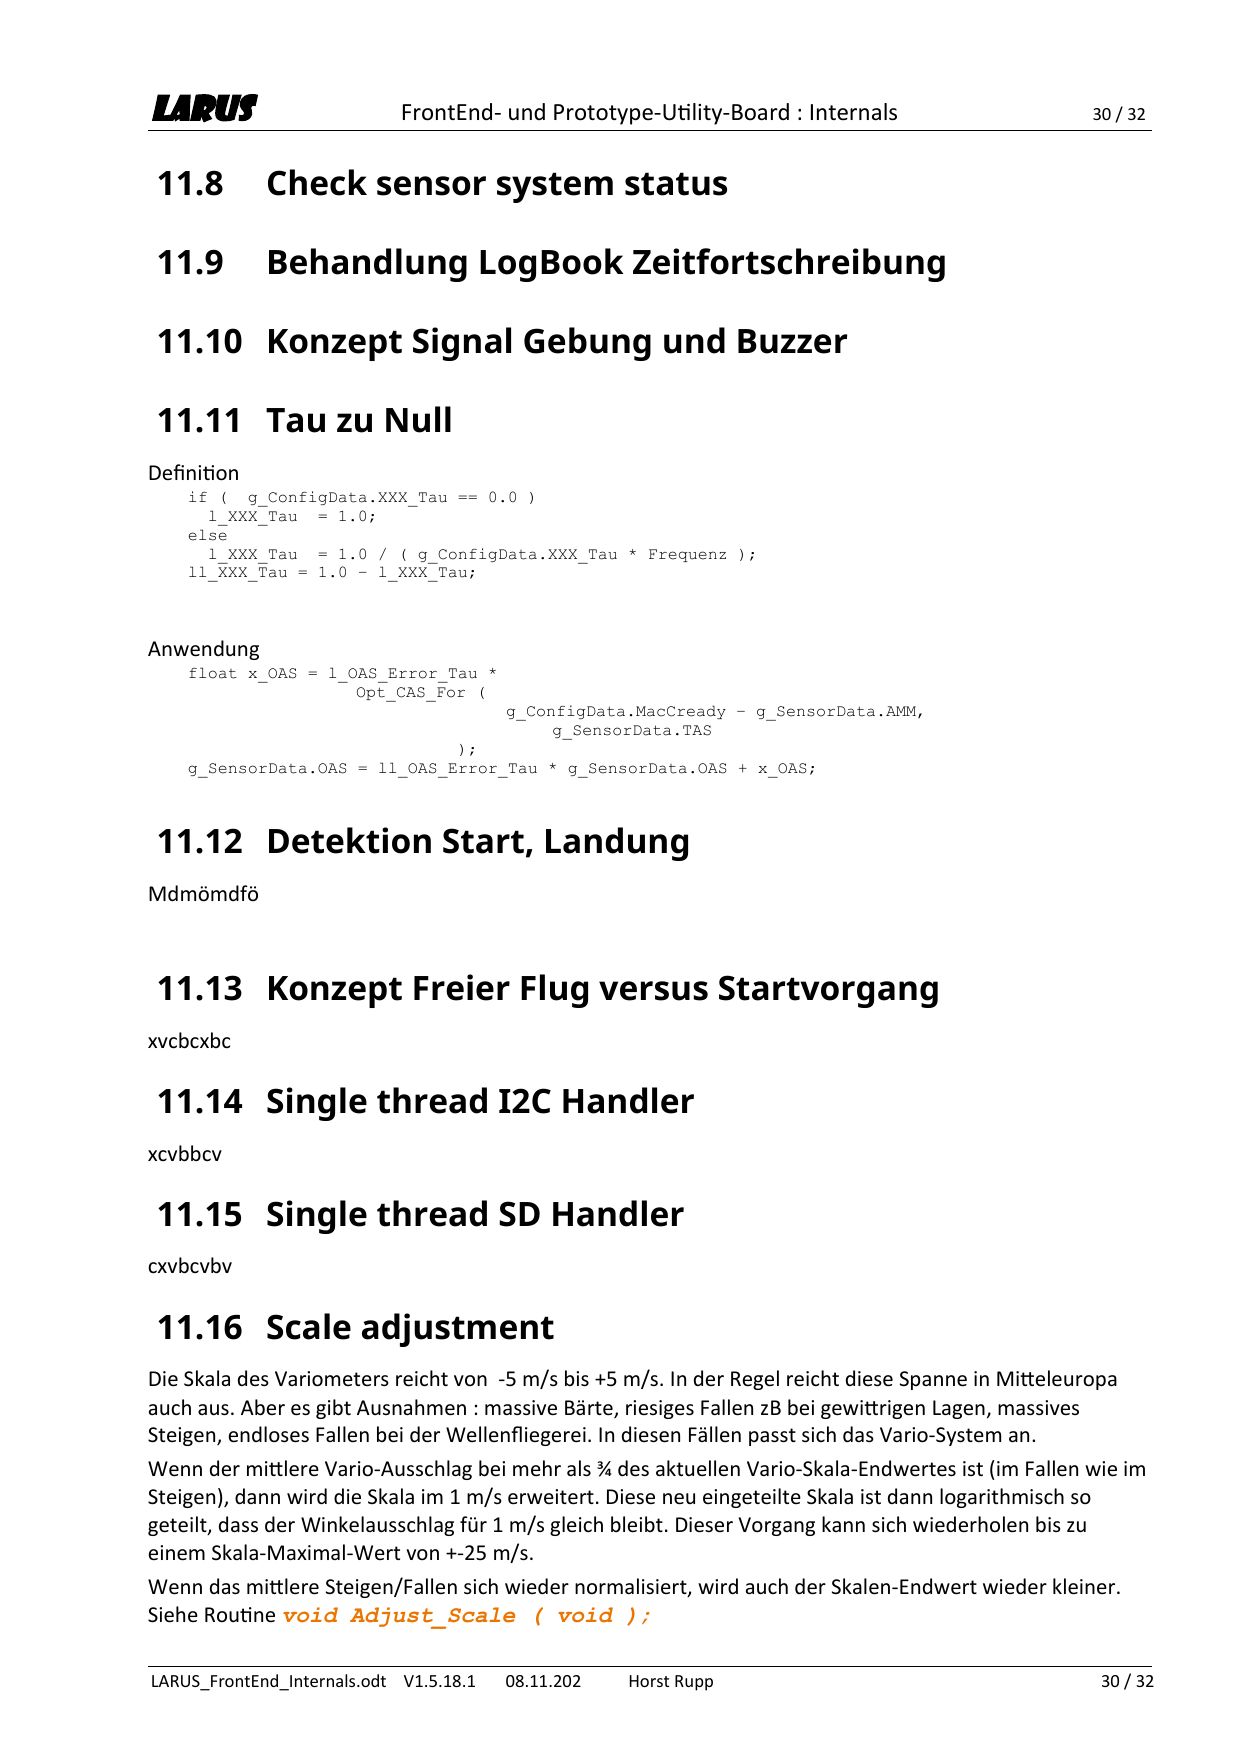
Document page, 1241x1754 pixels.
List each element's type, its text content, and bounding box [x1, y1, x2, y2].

text l_XXX_Tau = 1.0; [148, 507, 1152, 526]
text if ( g_ConfigData.XXX_Tau == 0.0 ) [148, 489, 1152, 507]
text g_SensorData.OAS = ll_OAS_Error_Tau * g_SensorData.OAS + x_OAS; [148, 759, 1152, 778]
text cxvbcvbv [148, 1252, 1152, 1280]
subtitle Tau zu Null [148, 385, 1152, 442]
text xvcbcxbc [148, 1026, 1152, 1054]
text l_XXX_Tau = 1.0 / ( g_ConfigData.XXX_Tau * Frequenz ); [148, 545, 1152, 564]
text xcvbbcv [148, 1139, 1152, 1167]
text g_SensorData.TAS [148, 722, 1152, 741]
text Mdmömdfö [148, 879, 1152, 907]
text Opt_CAS_For ( [148, 684, 1152, 703]
text else [148, 526, 1152, 545]
text Anwendung [148, 634, 1152, 662]
text g_ConfigData.MacCready – g_SensorData.AMM, [148, 703, 1152, 722]
subtitle Single thread I2C Handler [148, 1066, 1152, 1123]
text ll_XXX_Tau = 1.0 – l_XXX_Tau; [148, 564, 1152, 583]
text Die Skala des Variometers reicht von -5 m/s bis +5 m/s. In der Regel reicht diese Spanne in Mitteleuropa auch aus. Aber es gibt Ausnahmen : massive Bärte, riesiges Fallen zB bei gewittrigen Lagen, massives Steigen, endloses Fallen bei der Wellenfliegerei. In diesen Fällen passt sich das Vario-System an. [148, 1364, 1152, 1449]
text ); [148, 741, 1152, 759]
text float x_OAS = l_OAS_Error_Tau * [148, 665, 1152, 684]
subtitle Scale adjustment [148, 1292, 1152, 1349]
text Definition [148, 458, 1152, 486]
subtitle Check sensor system status [148, 148, 1152, 205]
subtitle Konzept Signal Gebung und Buzzer [148, 306, 1152, 363]
text Wenn das mittlere Steigen/Fallen sich wieder normalisiert, wird auch der Skalen-Endwert wieder kleiner. Siehe Routine void Adjust_Scale ( void ); [148, 1572, 1152, 1629]
subtitle Behandlung LogBook Zeitfortschreibung [148, 227, 1152, 284]
subtitle Single thread SD Handler [148, 1179, 1152, 1236]
subtitle Detektion Start, Landung [148, 806, 1152, 864]
subtitle Konzept Freier Flug versus Startvorgang [148, 953, 1152, 1010]
text Wenn der mittlere Vario-Ausschlag bei mehr als ¾ des aktuellen Vario-Skala-Endwertes ist (im Fallen wie im Steigen), dann wird die Skala im 1 m/s erweitert. Diese neu eingeteilte Skala ist dann logarithmisch so geteilt, dass der Winkelausschlag für 1 m/s gleich bleibt. Dieser Vorgang kann sich wiederholen bis zu einem Skala-Maximal-Wert von +-25 m/s. [148, 1454, 1152, 1567]
